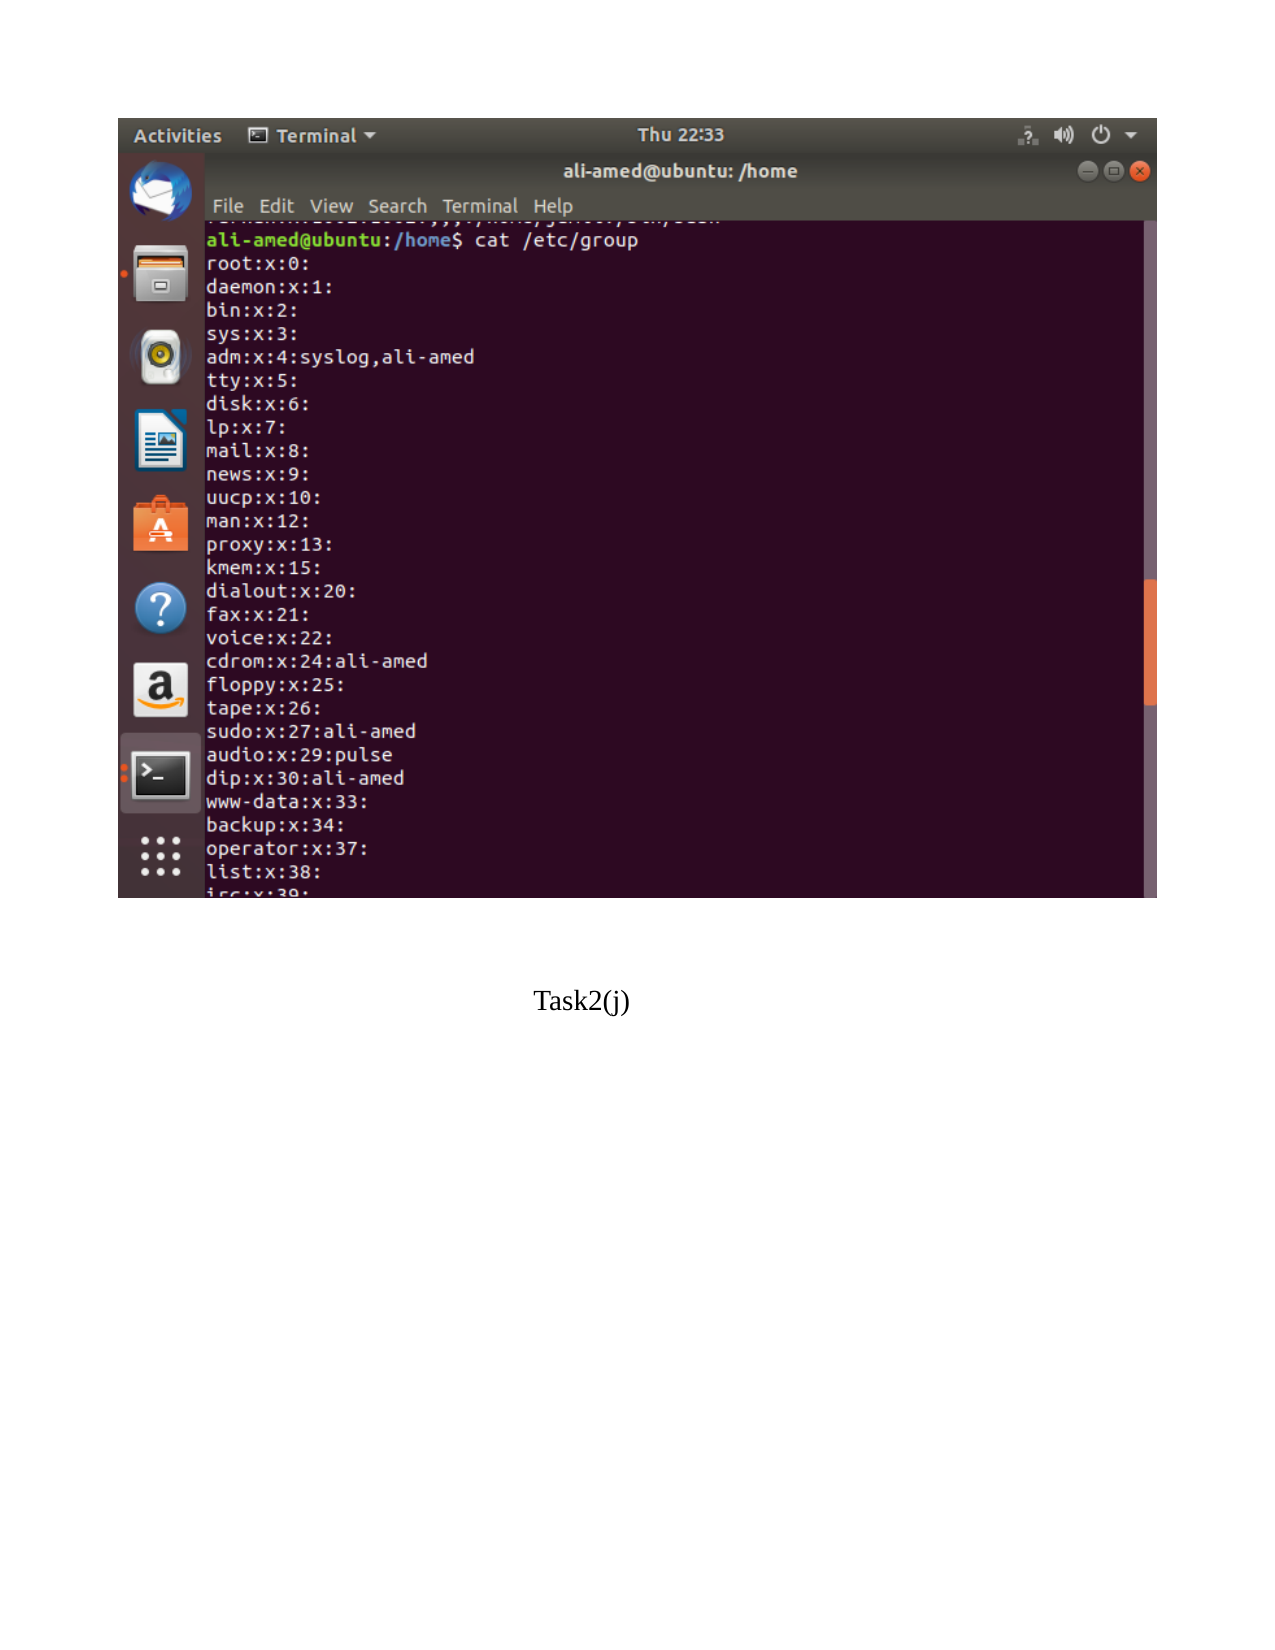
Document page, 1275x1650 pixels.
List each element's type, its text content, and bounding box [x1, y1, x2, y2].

text Task2(j) [118, 983, 1157, 1017]
picture [118, 118, 1157, 898]
